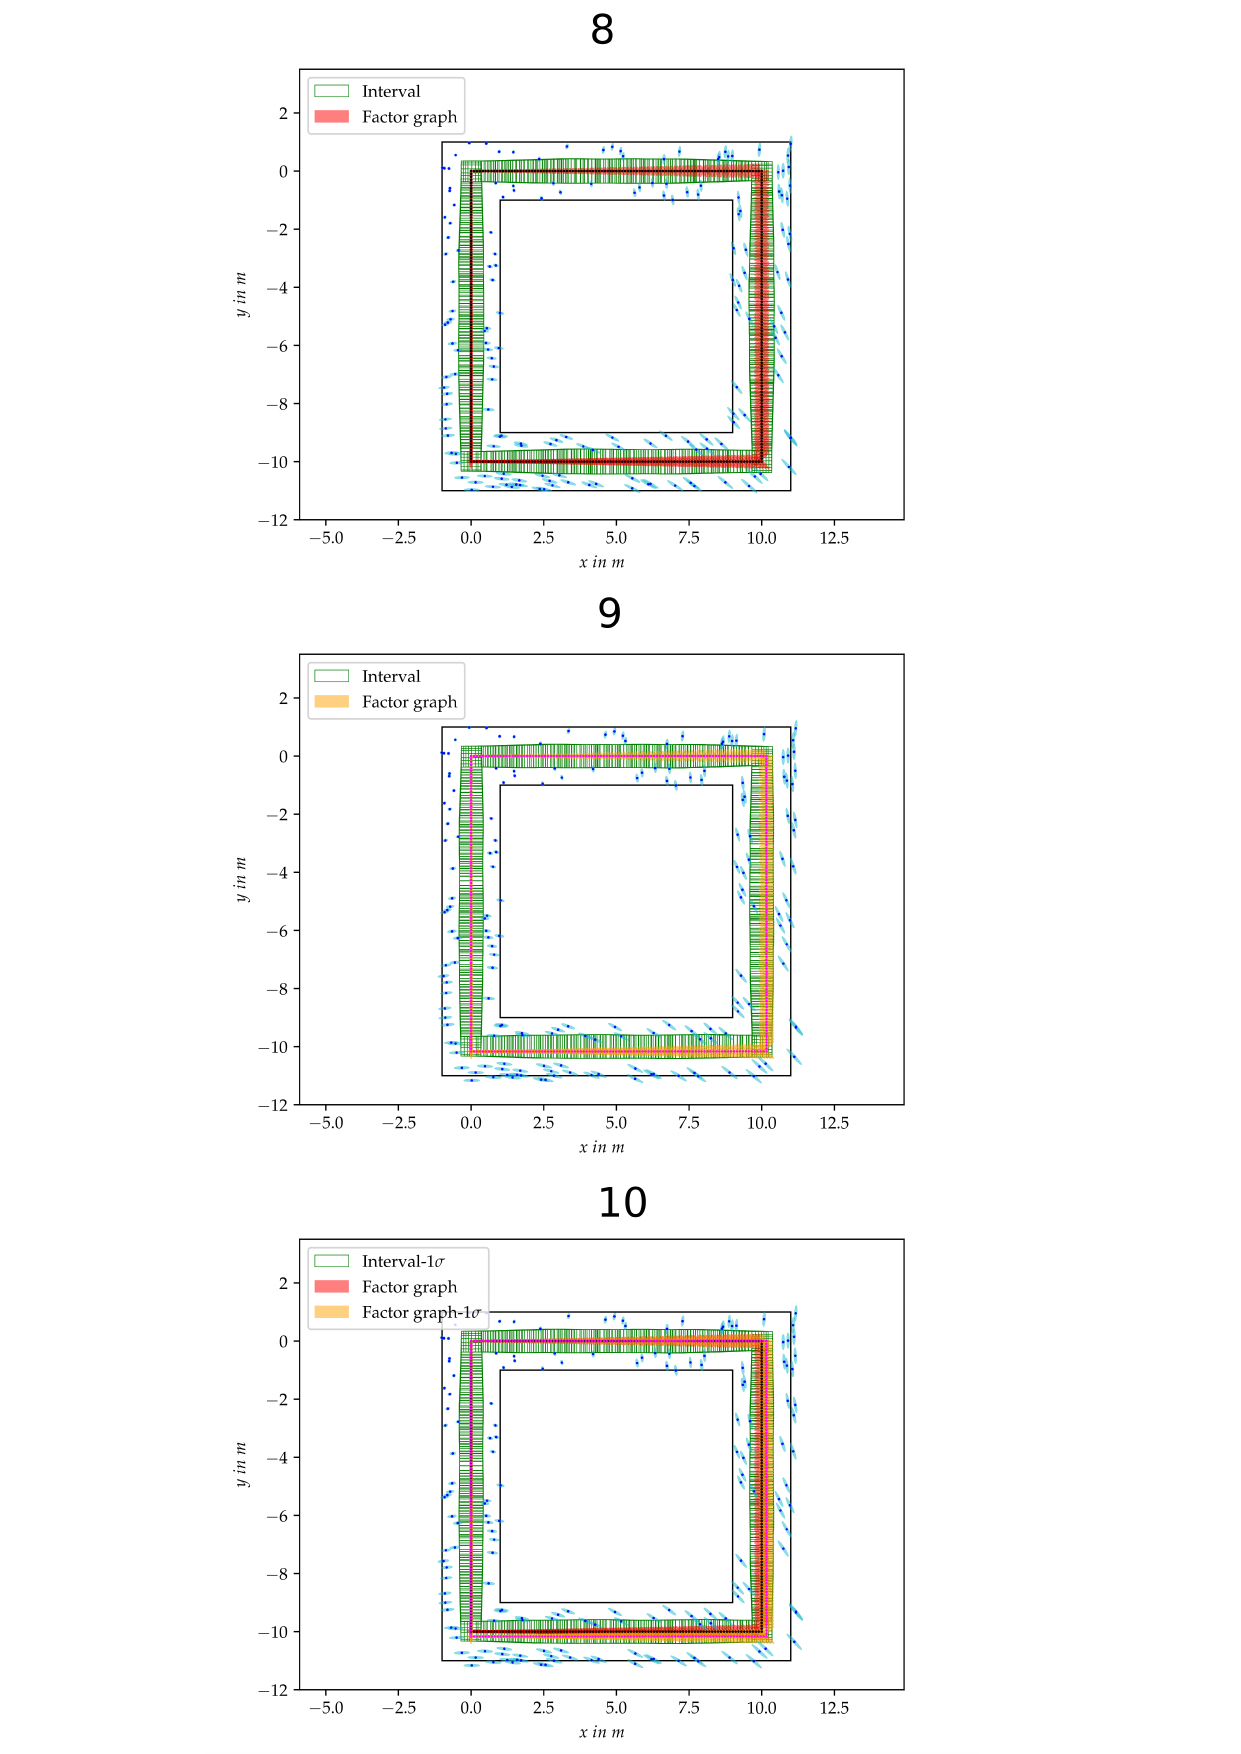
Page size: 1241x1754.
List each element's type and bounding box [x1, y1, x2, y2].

picture [202, 0, 982, 1754]
